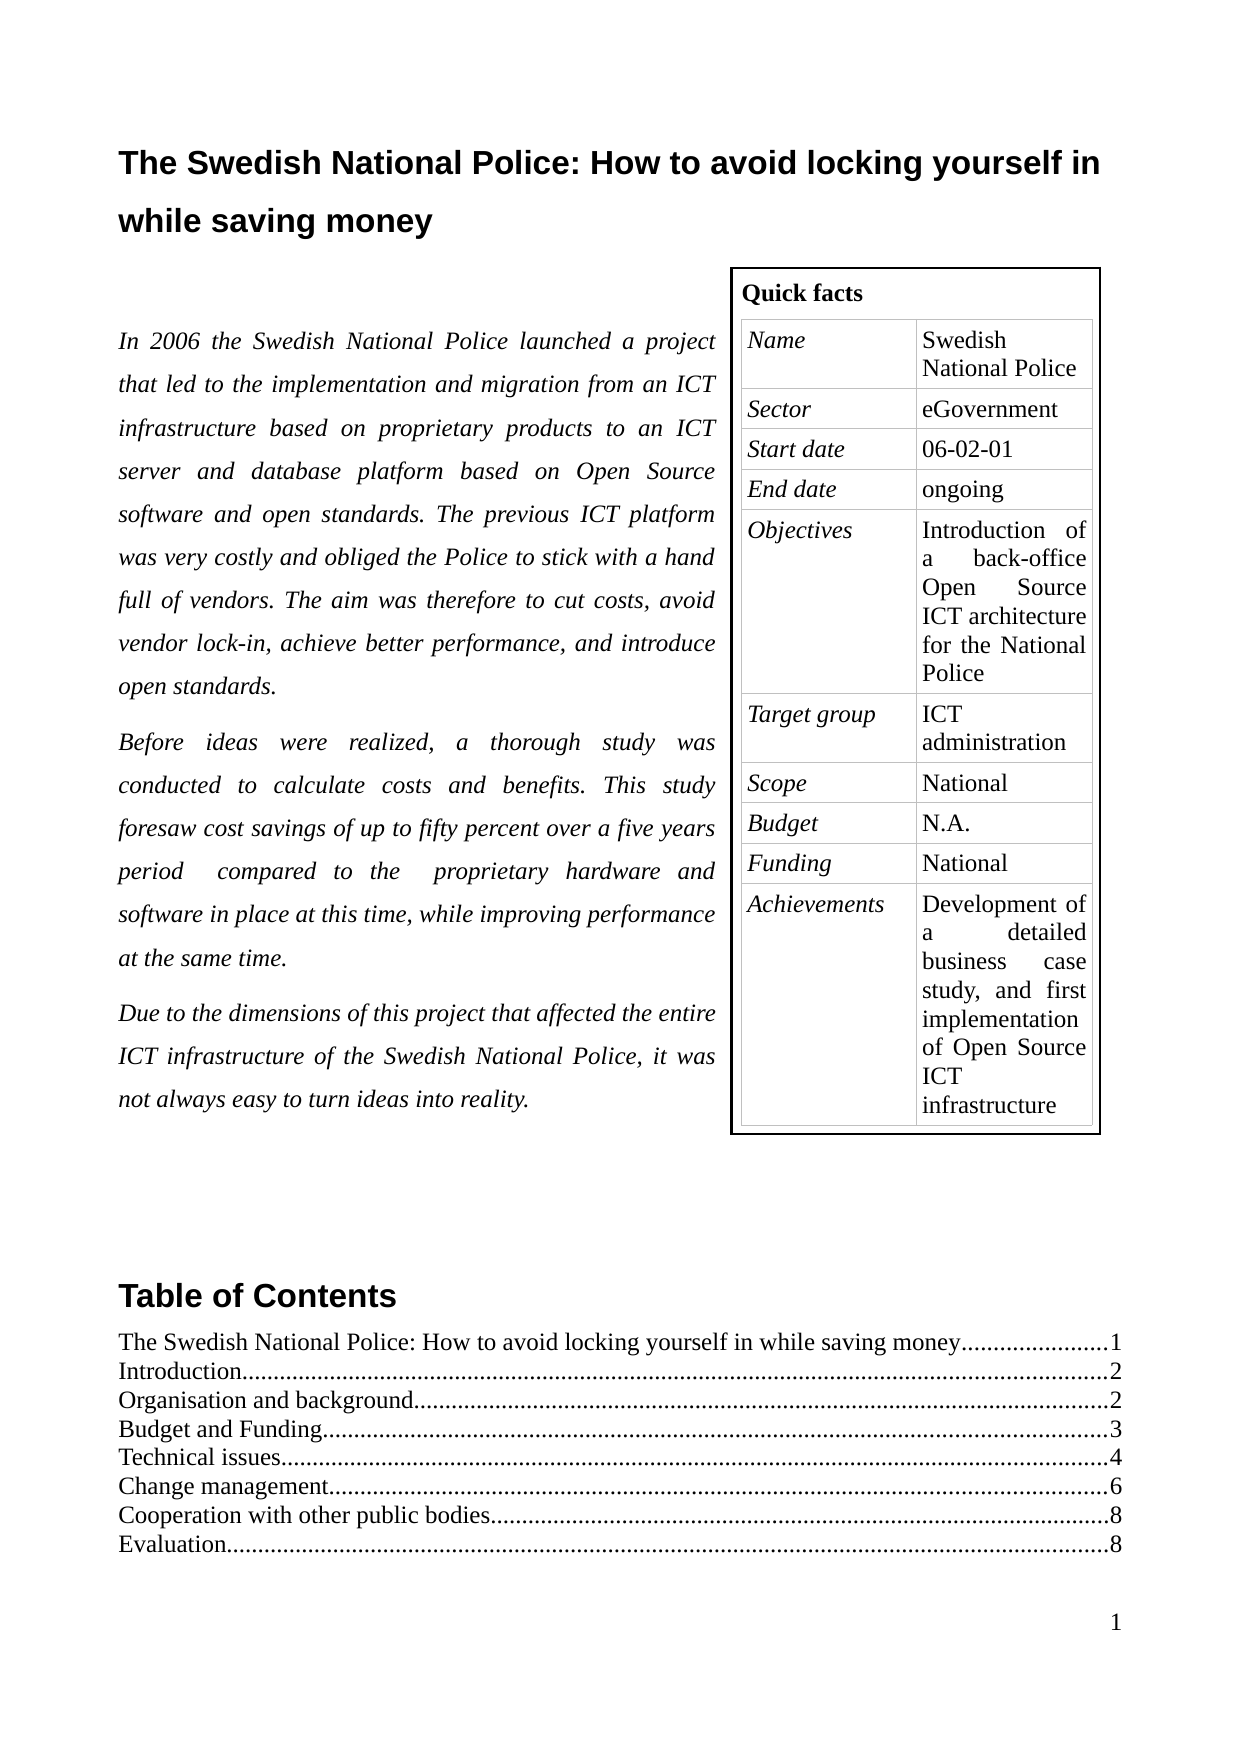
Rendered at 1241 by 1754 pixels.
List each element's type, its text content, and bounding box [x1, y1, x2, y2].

table_cell National [917, 844, 1092, 883]
table_cell National [917, 763, 1092, 802]
text Introduction 2 [118, 1356, 1122, 1385]
text In 2006 the Swedish National Police launched a project that led to the implementation and migration from an ICT infrastructure based on proprietary products to an ICT server and database platform based on Open Source software and open standards. The previous ICT platform was very costly and obliged the Police to stick with a hand full of vendors. The aim was therefore to cut costs, avoid vendor lock-in, achieve better performance, and introduce open standards. [118, 326, 730, 700]
table_cell Start date [742, 429, 916, 468]
table_cell Scope [742, 763, 916, 802]
text Before ideas were realized, a thorough study was conducted to calculate costs and benefits. This study foresaw cost savings of up to fifty percent over a five years period compared to the proprietary hardware and software in place at this time, while improving performance at the same time. [118, 727, 730, 971]
table_cell 06-02-01 [917, 429, 1092, 468]
text The Swedish National Police: How to avoid locking yourself in while saving money 1 [118, 1327, 1122, 1356]
text Budget and Funding 3 [118, 1414, 1122, 1442]
text Evaluation 8 [118, 1529, 1122, 1557]
text Due to the dimensions of this project that affected the entire ICT infrastructure of the Swedish National Police, it was not always easy to turn ideas into reality. [118, 998, 730, 1113]
text Technical issues 4 [118, 1442, 1122, 1471]
table_cell Development of a detailed business case study, and first implementation of Open Source ICT infrastructure [917, 884, 1092, 1124]
subtitle The Swedish National Police: How to avoid locking yourself in while saving money [118, 143, 1122, 239]
table_cell Introduction of a back-office Open Source ICT architecture for the National Police [917, 510, 1092, 693]
table_cell Budget [742, 803, 916, 843]
table_cell End date [742, 470, 916, 509]
table_cell ICT administration [917, 694, 1092, 762]
table_header Name [742, 320, 916, 388]
table_cell ongoing [917, 470, 1092, 509]
table_cell eGovernment [917, 389, 1092, 428]
table_cell Objectives [742, 510, 916, 693]
table_cell N.A. [917, 803, 1092, 843]
text Cooperation with other public bodies 8 [118, 1500, 1122, 1529]
text Change management 6 [118, 1471, 1122, 1500]
table_cell Funding [742, 844, 916, 883]
table_header Swedish National Police [917, 320, 1092, 388]
table_cell Sector [742, 389, 916, 428]
text Organisation and background 2 [118, 1385, 1122, 1414]
subtitle Table of Contents [118, 1276, 1122, 1315]
text Quick facts [741, 278, 1090, 306]
table_cell Target group [742, 694, 916, 762]
table_cell Achievements [742, 884, 916, 1124]
